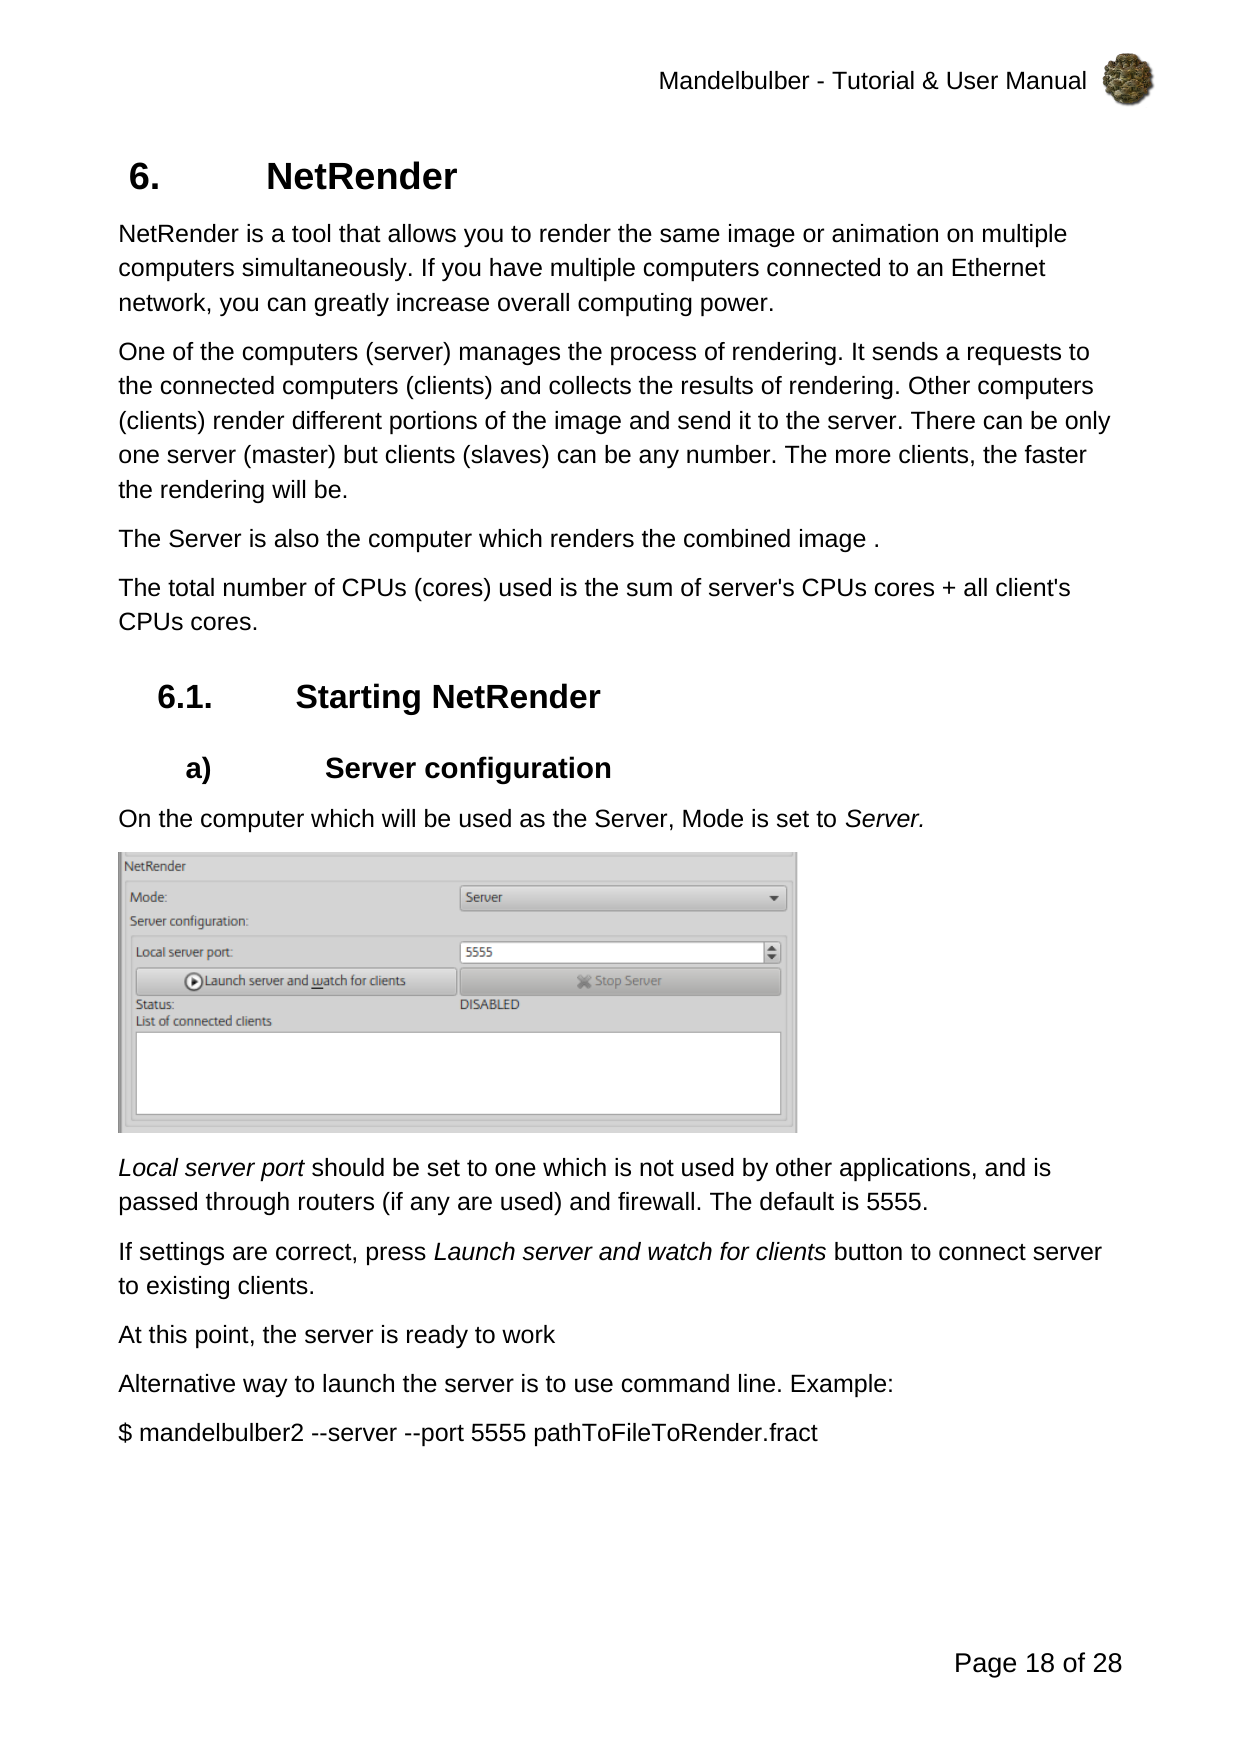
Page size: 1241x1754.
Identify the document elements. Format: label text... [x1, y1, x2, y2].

text On the computer which will be used as the Server, Mode is set to Server. [118, 804, 1122, 832]
picture [118, 852, 798, 1133]
subtitle Starting NetRender [148, 677, 1122, 716]
text One of the computers (server) manages the process of rendering. It sends a requests to the connected computers (clients) and collects the results of rendering. Other computers (clients) render different portions of the image and send it to the server. There can be only one server (master) but clients (slaves) can be any number. The more clients, the faster the rendering will be. [118, 337, 1122, 503]
subtitle NetRender [118, 154, 1122, 198]
picture [1099, 51, 1156, 108]
text NetRender is a tool that allows you to render the same image or animation on multiple computers simultaneously. If you have multiple computers connected to an Ethernet network, you can greatly increase overall computing power. [118, 219, 1122, 317]
text $ mandelbulber2 --server --port 5555 pathToFileToRender.fract [118, 1418, 1122, 1447]
text At this point, the server is ready to work [118, 1320, 1122, 1349]
text If settings are correct, press Launch server and watch for clients button to connect server to existing clients. [118, 1236, 1122, 1300]
text The total number of CPUs (cores) used is the sum of server's CPUs cores + all client's CPUs cores. [118, 573, 1122, 636]
subtitle Server configuration [177, 751, 1122, 784]
text The Server is also the computer which renders the combined image . [118, 524, 1122, 553]
text Local server port should be set to one which is not used by other applications, and is passed through routers (if any are used) and firewall. The default is 5555. [118, 1153, 1122, 1216]
text Alternative way to launch the server is to use command line. Example: [118, 1369, 1122, 1398]
